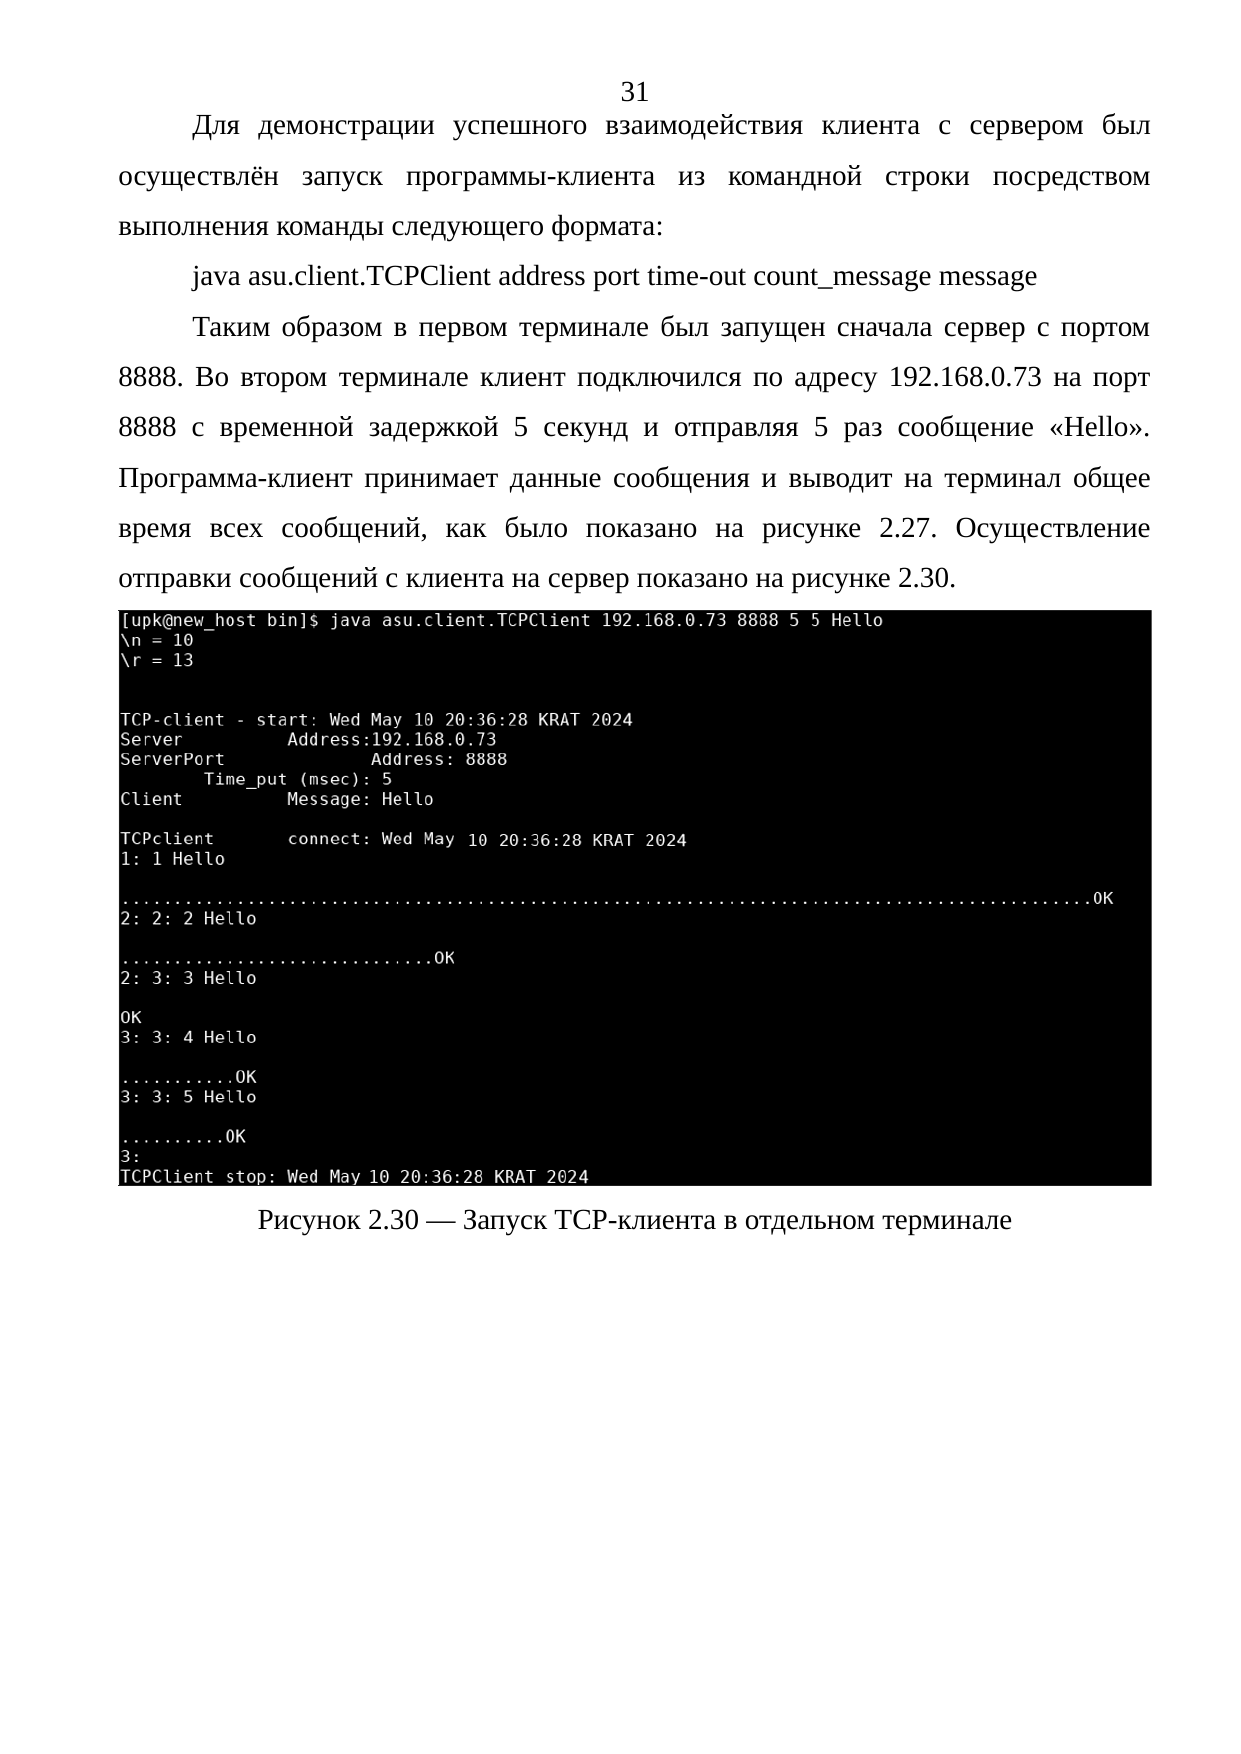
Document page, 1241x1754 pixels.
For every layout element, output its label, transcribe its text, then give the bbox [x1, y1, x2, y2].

text java asu.client.TCPClient address port time-out count_message message [118, 258, 1152, 292]
text Для демонстрации успешного взаимодействия клиента с сервером был осуществлён запуск программы-клиента из командной строки посредством выполнения команды следующего формата: [118, 107, 1152, 242]
text Рисунок 2.30 — Запуск TCP-клиента в отдельном терминале [118, 1202, 1152, 1236]
text Таким образом в первом терминале был запущен сначала сервер с портом 8888. Во втором терминале клиент подключился по адресу 192.168.0.73 на порт 8888 с временной задержкой 5 секунд и отправляя 5 раз сообщение «Hello». Программа-клиент принимает данные сообщения и выводит на терминал общее время всех сообщений, как было показано на рисунке 2.27. Осуществление отправки сообщений с клиента на сервер показано на рисунке 2.30. [118, 309, 1152, 594]
